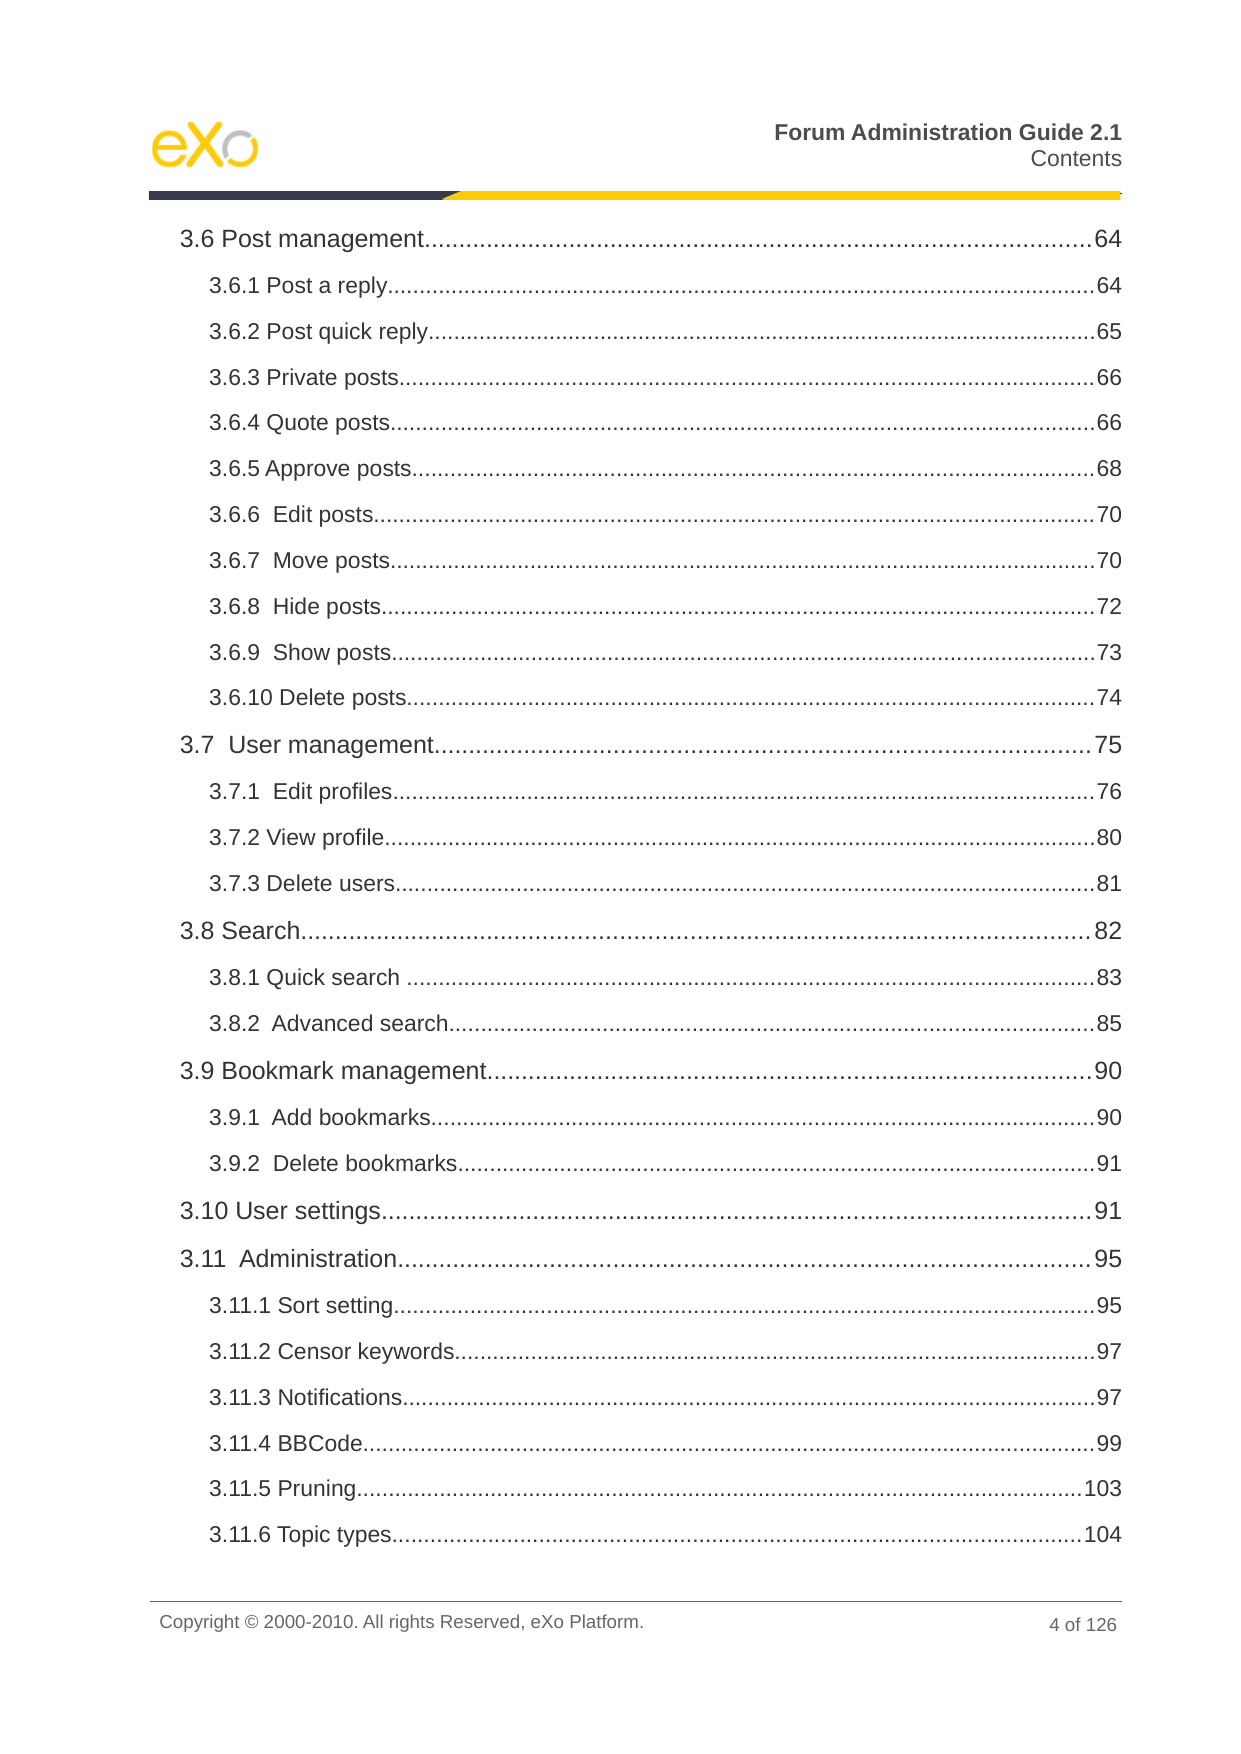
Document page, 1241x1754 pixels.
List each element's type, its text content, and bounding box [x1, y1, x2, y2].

text 3.6 Post management 64 [179, 223, 1122, 252]
text 3.9.1 Add bookmarks 90 [209, 1104, 1122, 1130]
text 3.7.1 Edit profiles 76 [209, 778, 1122, 805]
text 3.6.4 Quote posts 66 [209, 409, 1122, 436]
text 3.6.10 Delete posts 74 [209, 684, 1122, 711]
text 3.7 User management 75 [179, 730, 1122, 759]
text 3.11.2 Censor keywords 97 [209, 1338, 1122, 1364]
text 3.9.2 Delete bookmarks 91 [209, 1150, 1122, 1176]
text 3.11 Administration 95 [179, 1244, 1122, 1273]
text 3.11.4 BBCode 99 [209, 1429, 1122, 1456]
text 3.11.6 Topic types 104 [209, 1521, 1122, 1548]
text 3.6.1 Post a reply 64 [209, 272, 1122, 298]
text 3.10 User settings 91 [179, 1196, 1122, 1224]
text 3.6.3 Private posts 66 [209, 363, 1122, 390]
text 3.9 Bookmark management 90 [179, 1056, 1122, 1084]
text 3.11.3 Notifications 97 [209, 1384, 1122, 1410]
text 3.6.6 Edit posts 70 [209, 501, 1122, 527]
picture [148, 191, 1121, 200]
text 3.6.8 Hide posts 72 [209, 593, 1122, 619]
text 3.7.2 View profile 80 [209, 824, 1122, 851]
text 3.11.1 Sort setting 95 [209, 1292, 1122, 1318]
text 3.8 Search 82 [179, 916, 1122, 944]
text 3.8.1 Quick search 83 [209, 964, 1122, 990]
text 3.6.2 Post quick reply 65 [209, 318, 1122, 344]
text 3.7.3 Delete users 81 [209, 870, 1122, 896]
text 3.11.5 Pruning 103 [209, 1475, 1122, 1502]
text 3.6.5 Approve posts 68 [209, 455, 1122, 481]
picture [152, 121, 259, 168]
text 3.6.9 Show posts 73 [209, 638, 1122, 665]
text 3.8.2 Advanced search 85 [209, 1010, 1122, 1036]
text 3.6.7 Move posts 70 [209, 547, 1122, 573]
